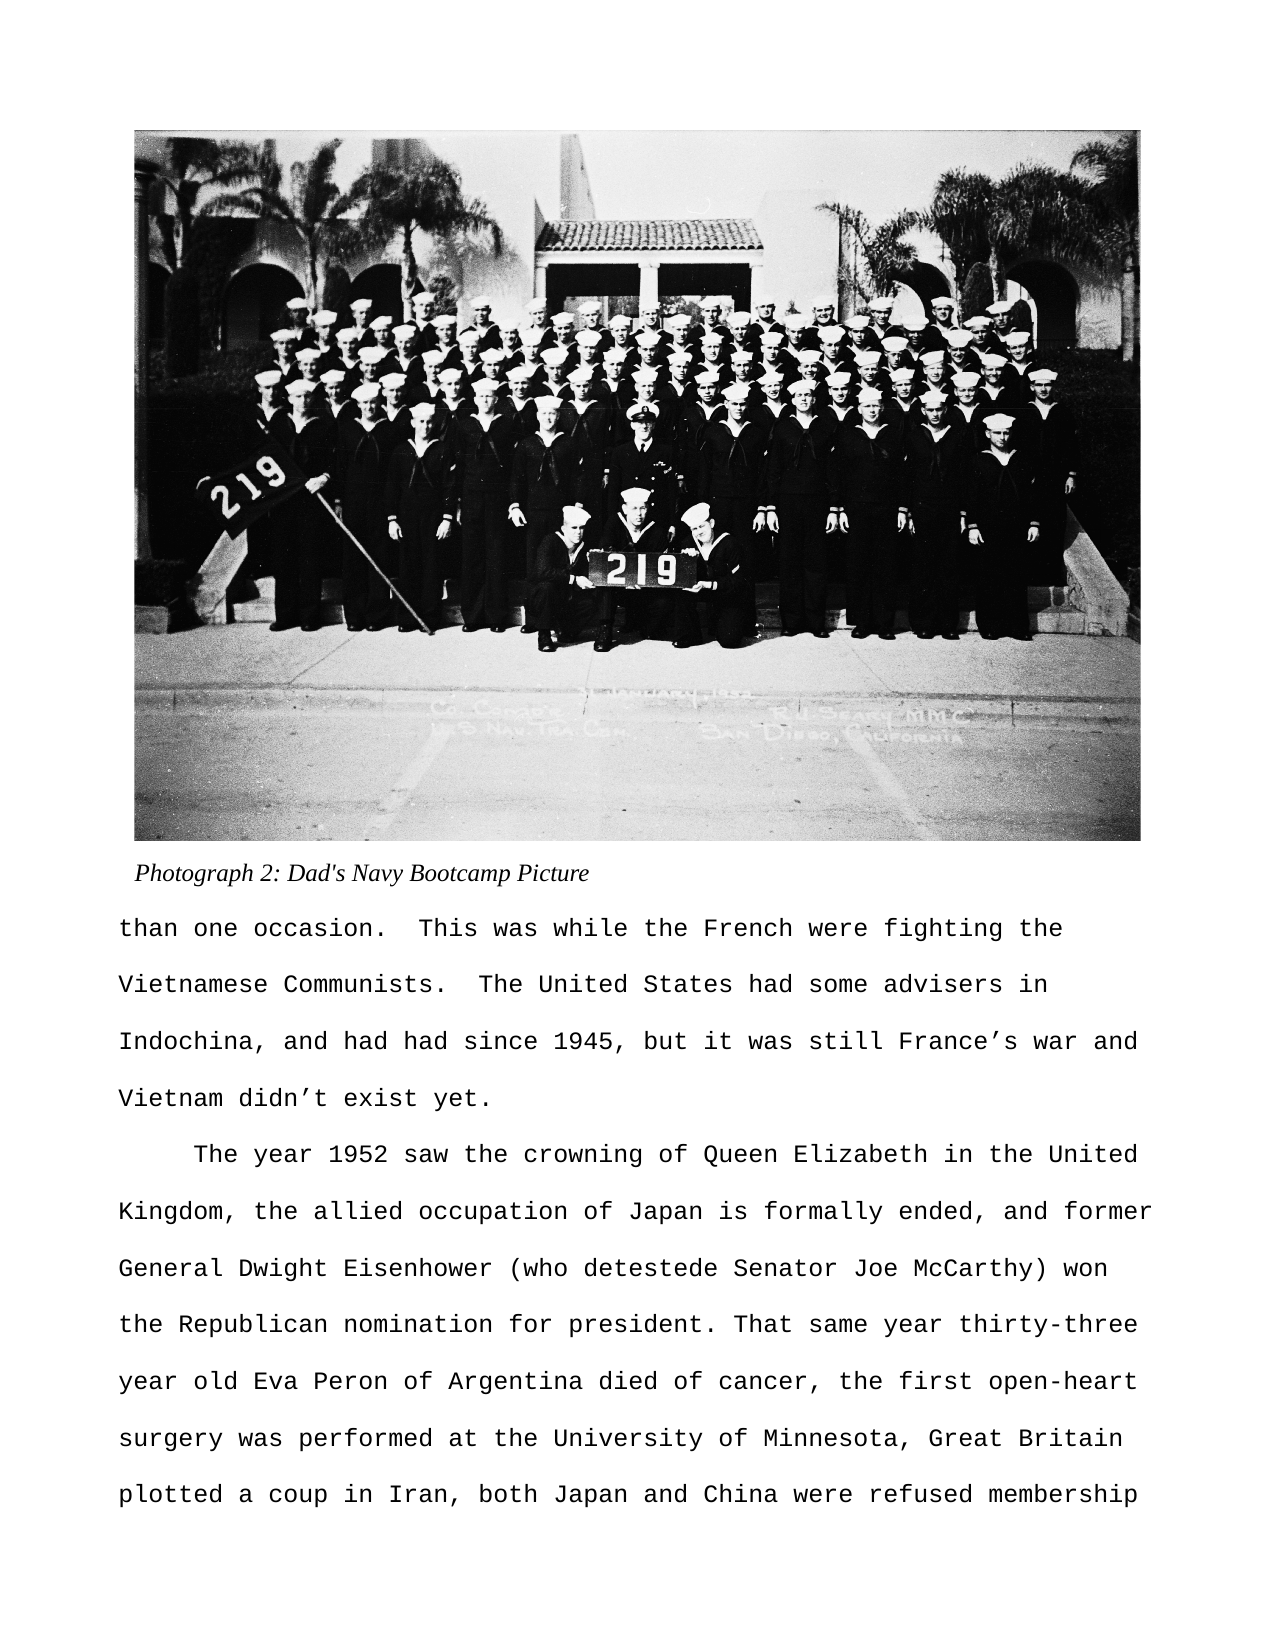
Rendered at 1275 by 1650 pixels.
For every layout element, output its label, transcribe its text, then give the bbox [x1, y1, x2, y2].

text than one occasion. This was while the French were fighting the Vietnamese Communists. The United States had some advisers in Indochina, and had had since 1945, but it was still France’s war and Vietnam didn’t exist yet. [118, 118, 1157, 1113]
text The year 1952 saw the crowning of Queen Elizabeth in the United Kingdom, the allied occupation of Japan is formally ended, and former General Dwight Eisenhower (who detestede Senator Joe McCarthy) won the Republican nomination for president. That same year thirty-three year old Eva Peron of Argentina died of cancer, the first open-heart surgery was performed at the University of Minnesota, Great Britain plotted a coup in Iran, both Japan and China were refused membership [118, 1142, 1157, 1510]
picture [134, 130, 1141, 841]
text Photograph 2: Dad's Navy Bootcamp Picture [134, 841, 1141, 887]
